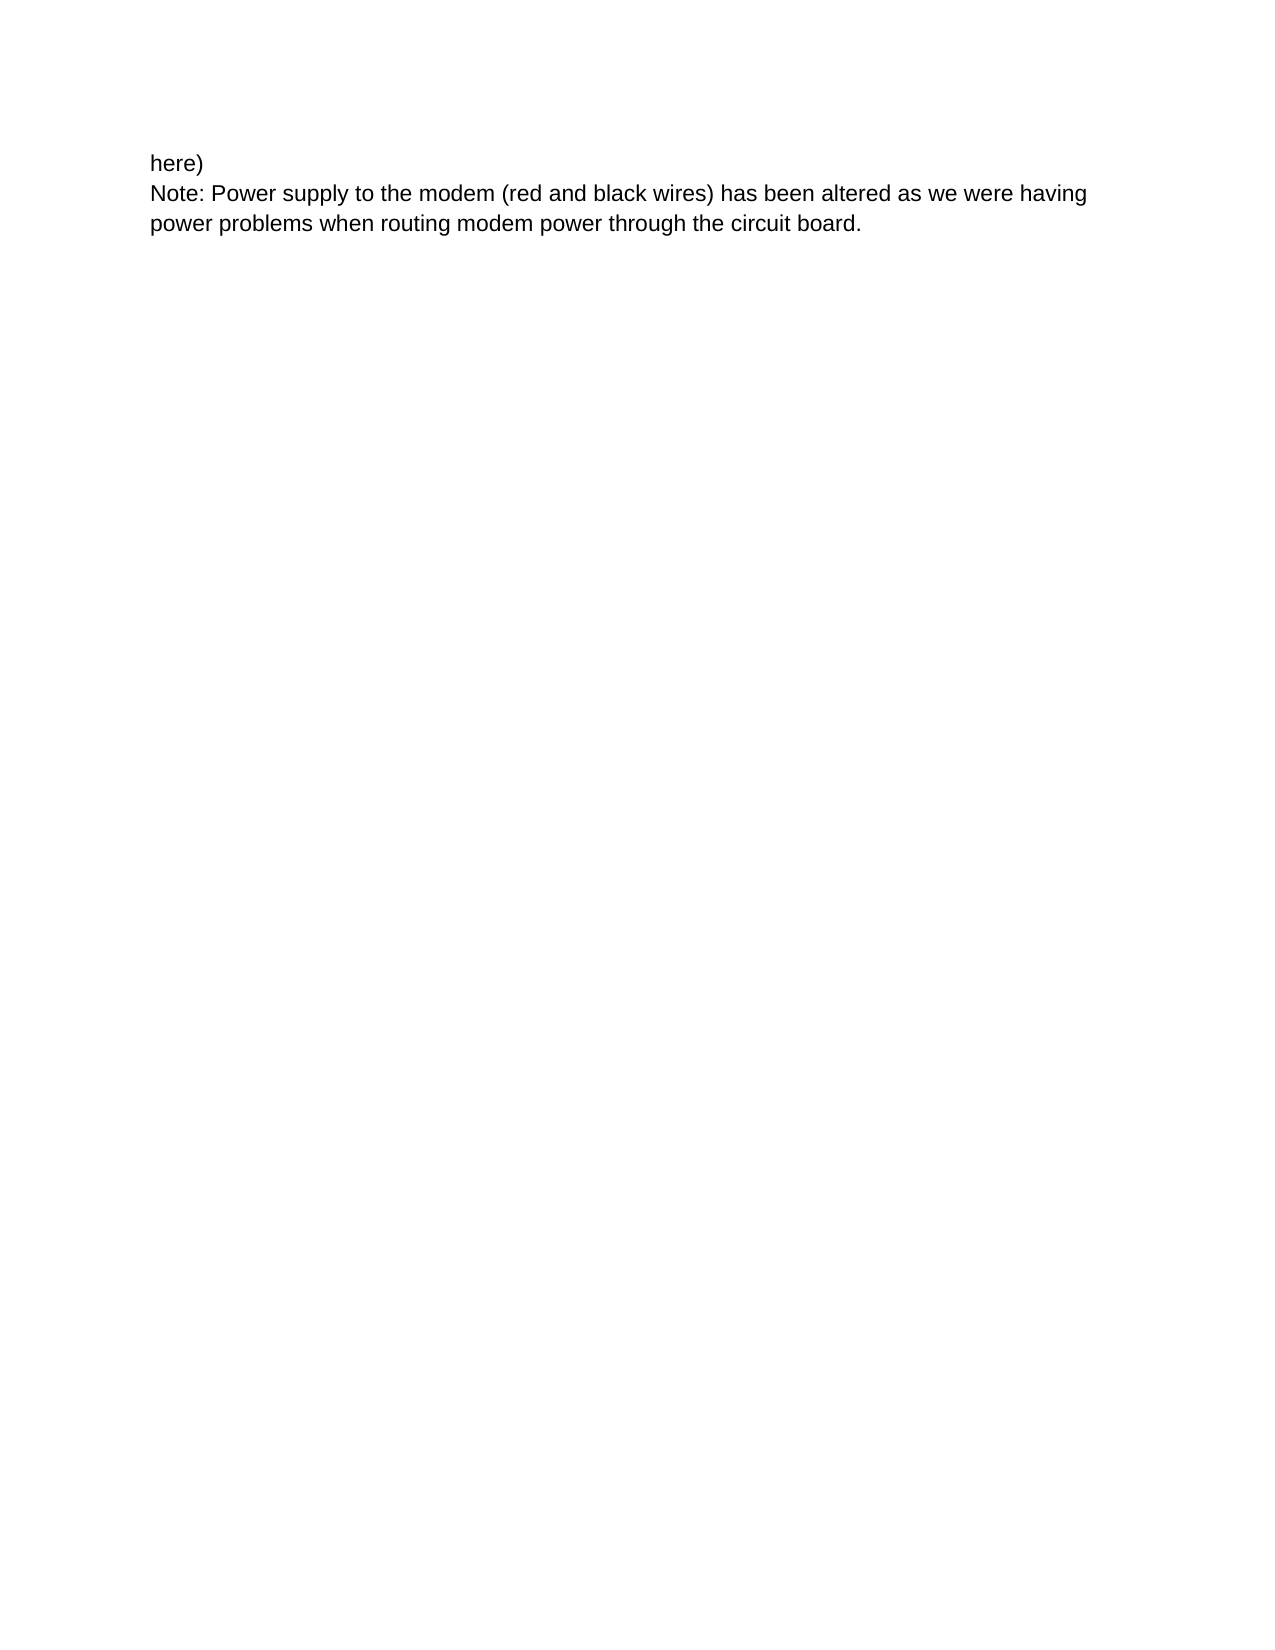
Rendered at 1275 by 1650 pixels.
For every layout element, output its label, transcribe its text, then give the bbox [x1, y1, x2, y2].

text Note: Power supply to the modem (red and black wires) has been altered as we were having power problems when routing modem power through the circuit board. [150, 180, 1125, 237]
text here) [150, 150, 1125, 176]
